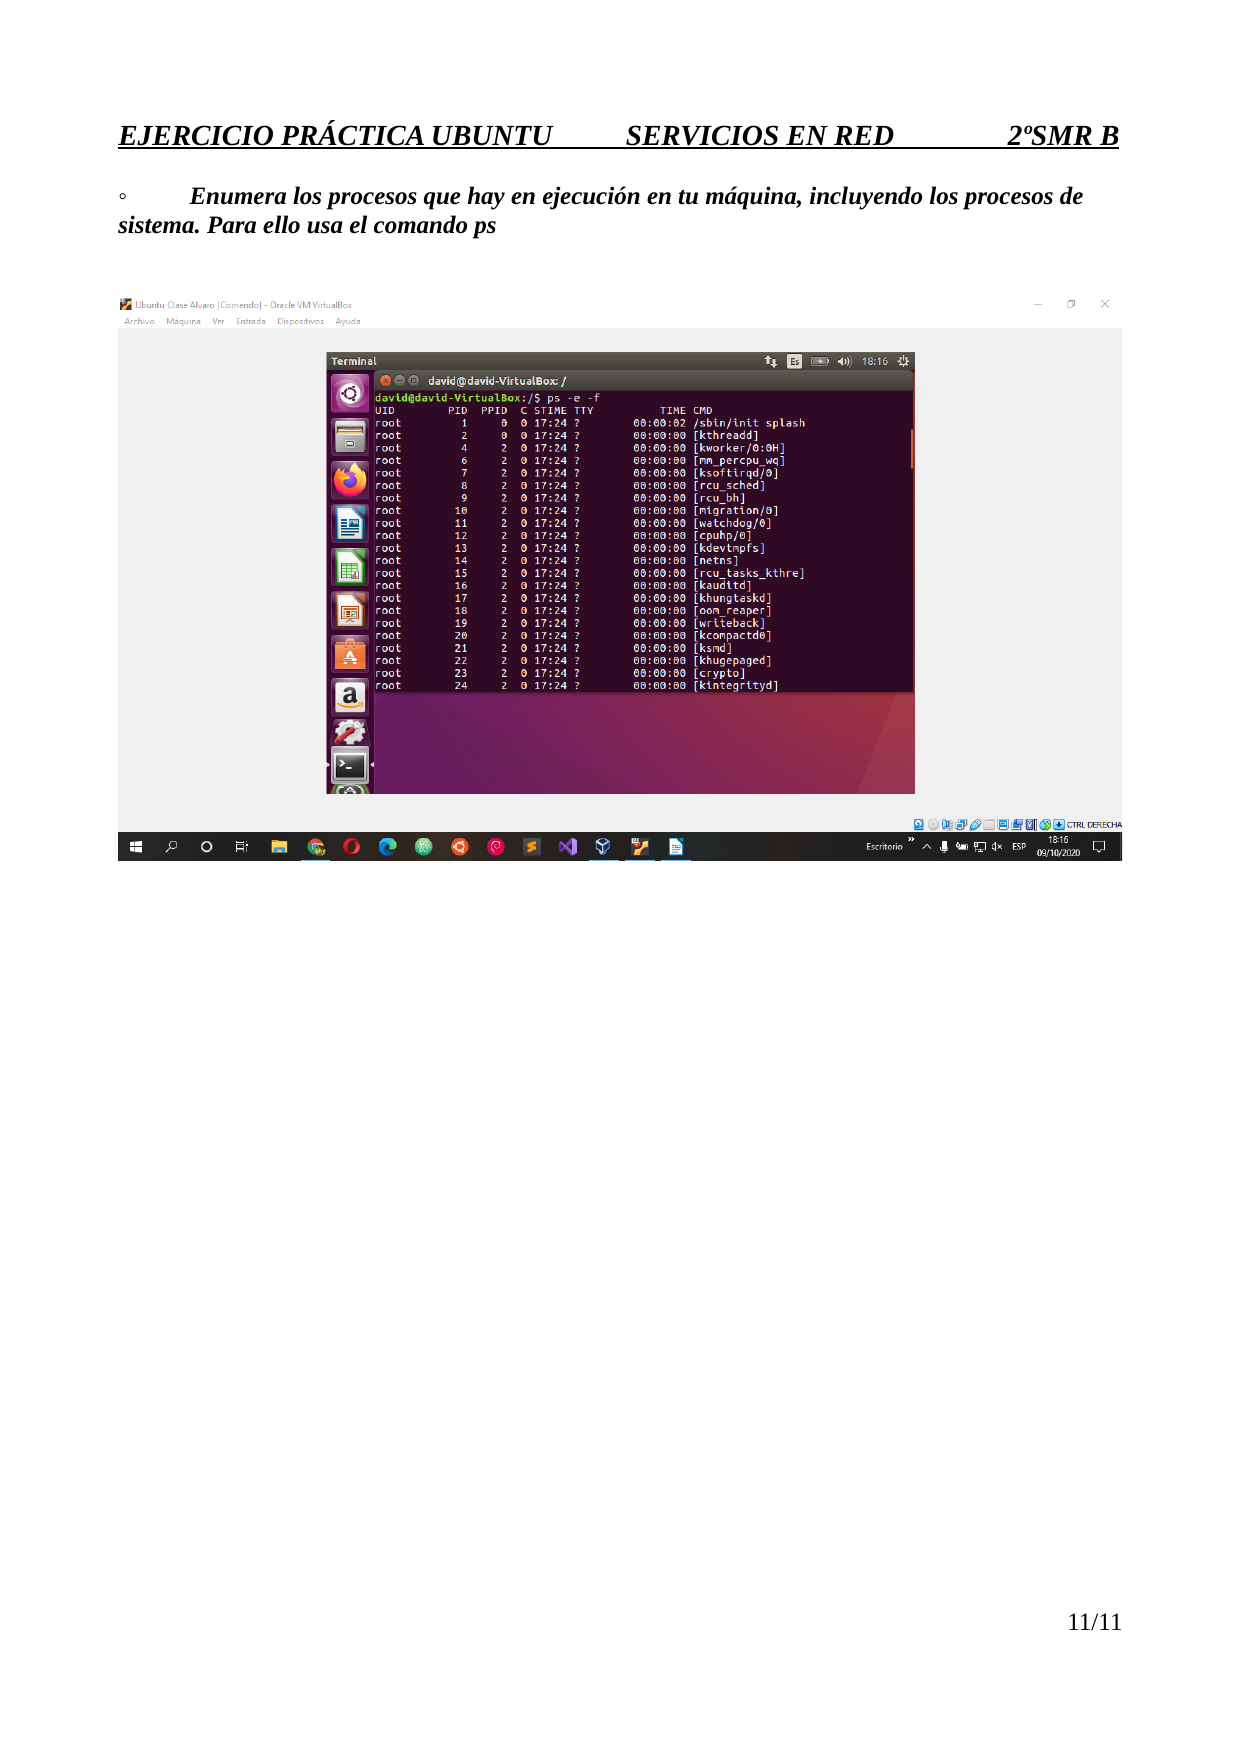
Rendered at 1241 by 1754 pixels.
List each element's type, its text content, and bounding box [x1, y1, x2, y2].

picture [118, 296, 1123, 861]
text ◦ Enumera los procesos que hay en ejecución en tu máquina, incluyendo los procesos de sistema. Para ello usa el comando ps [118, 181, 1122, 239]
